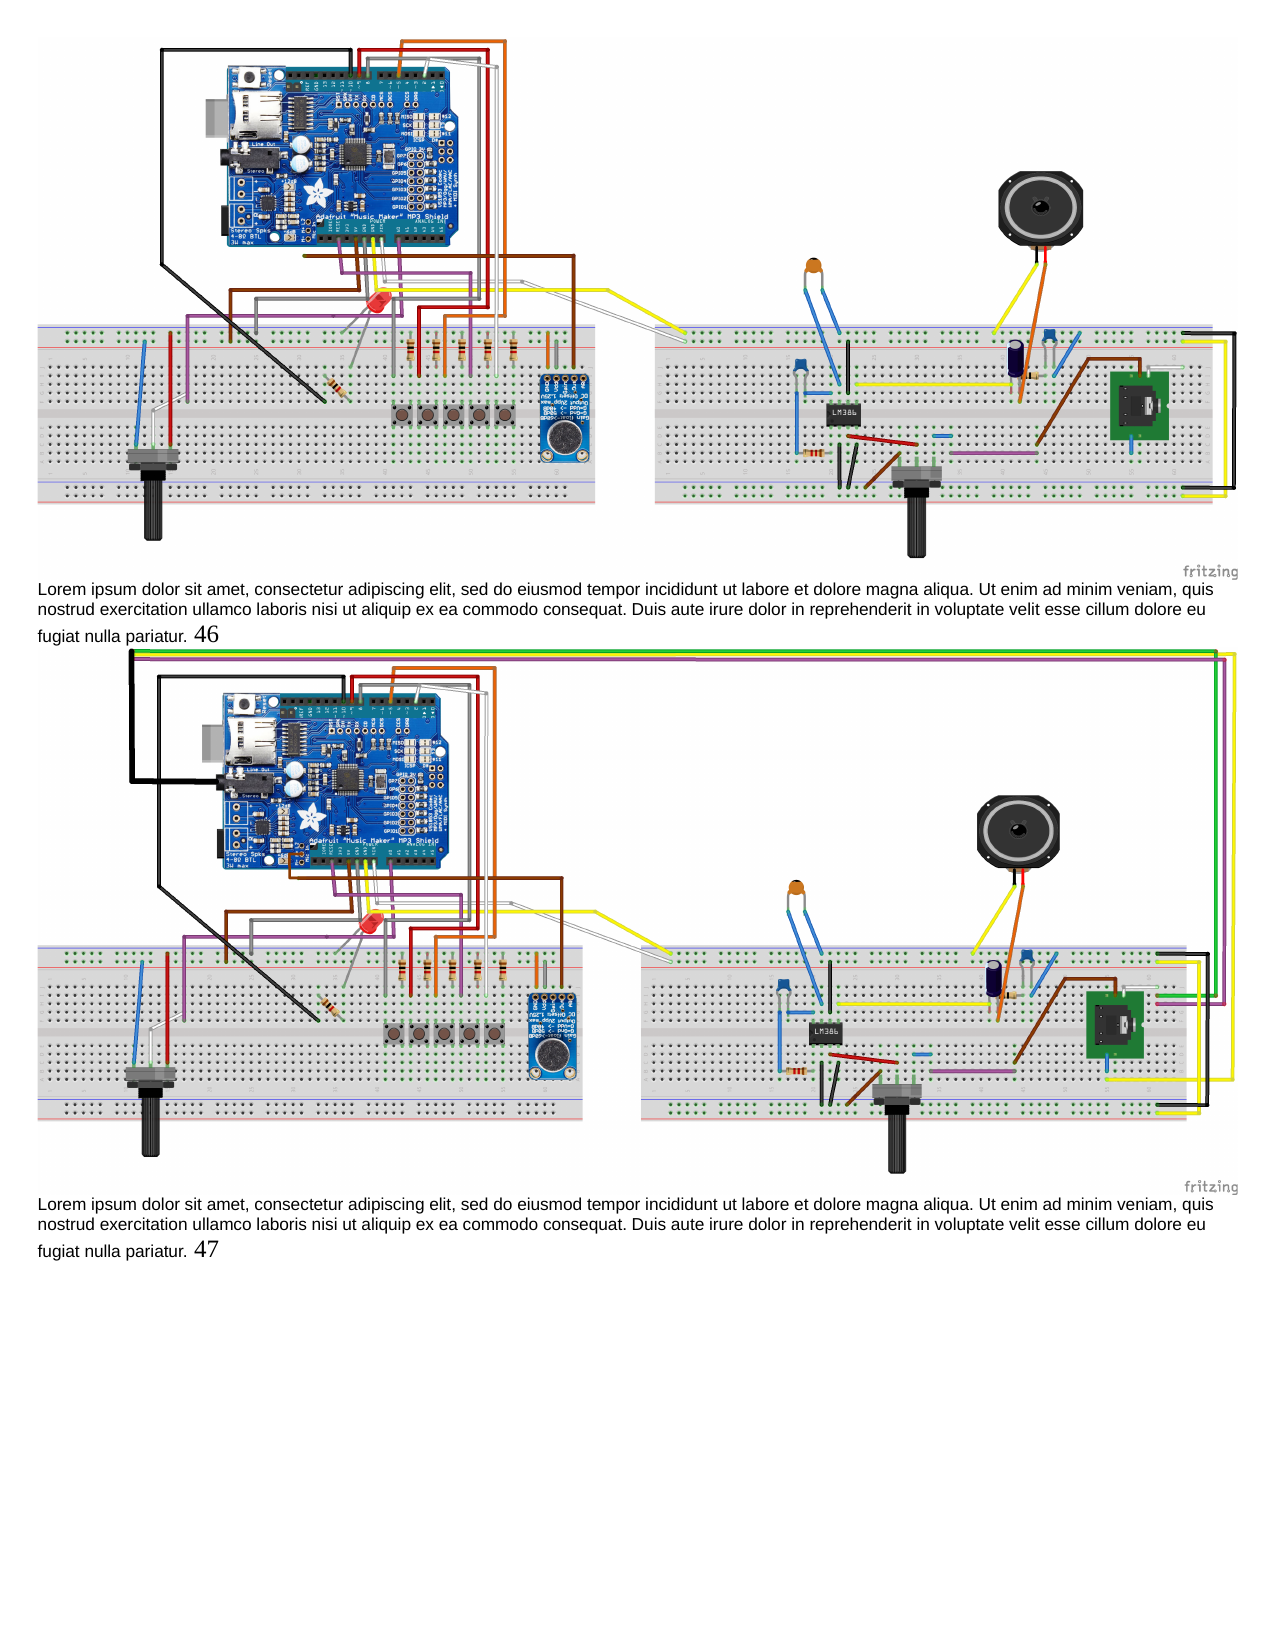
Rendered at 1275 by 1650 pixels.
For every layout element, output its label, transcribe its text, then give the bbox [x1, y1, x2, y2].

picture [37, 37, 1238, 580]
text Lorem ipsum dolor sit amet, consectetur adipiscing elit, sed do eiusmod tempor incididunt ut labore et dolore magna aliqua. Ut enim ad minim veniam, quis nostrud exercitation ullamco laboris nisi ut aliquip ex ea commodo consequat. Duis aute irure dolor in reprehenderit in voluptate velit esse cillum dolore eu fugiat nulla pariatur. 47 [37, 1195, 1237, 1263]
text Lorem ipsum dolor sit amet, consectetur adipiscing elit, sed do eiusmod tempor incididunt ut labore et dolore magna aliqua. Ut enim ad minim veniam, quis nostrud exercitation ullamco laboris nisi ut aliquip ex ea commodo consequat. Duis aute irure dolor in reprehenderit in voluptate velit esse cillum dolore eu fugiat nulla pariatur. 46 [37, 580, 1237, 647]
picture [37, 647, 1238, 1195]
